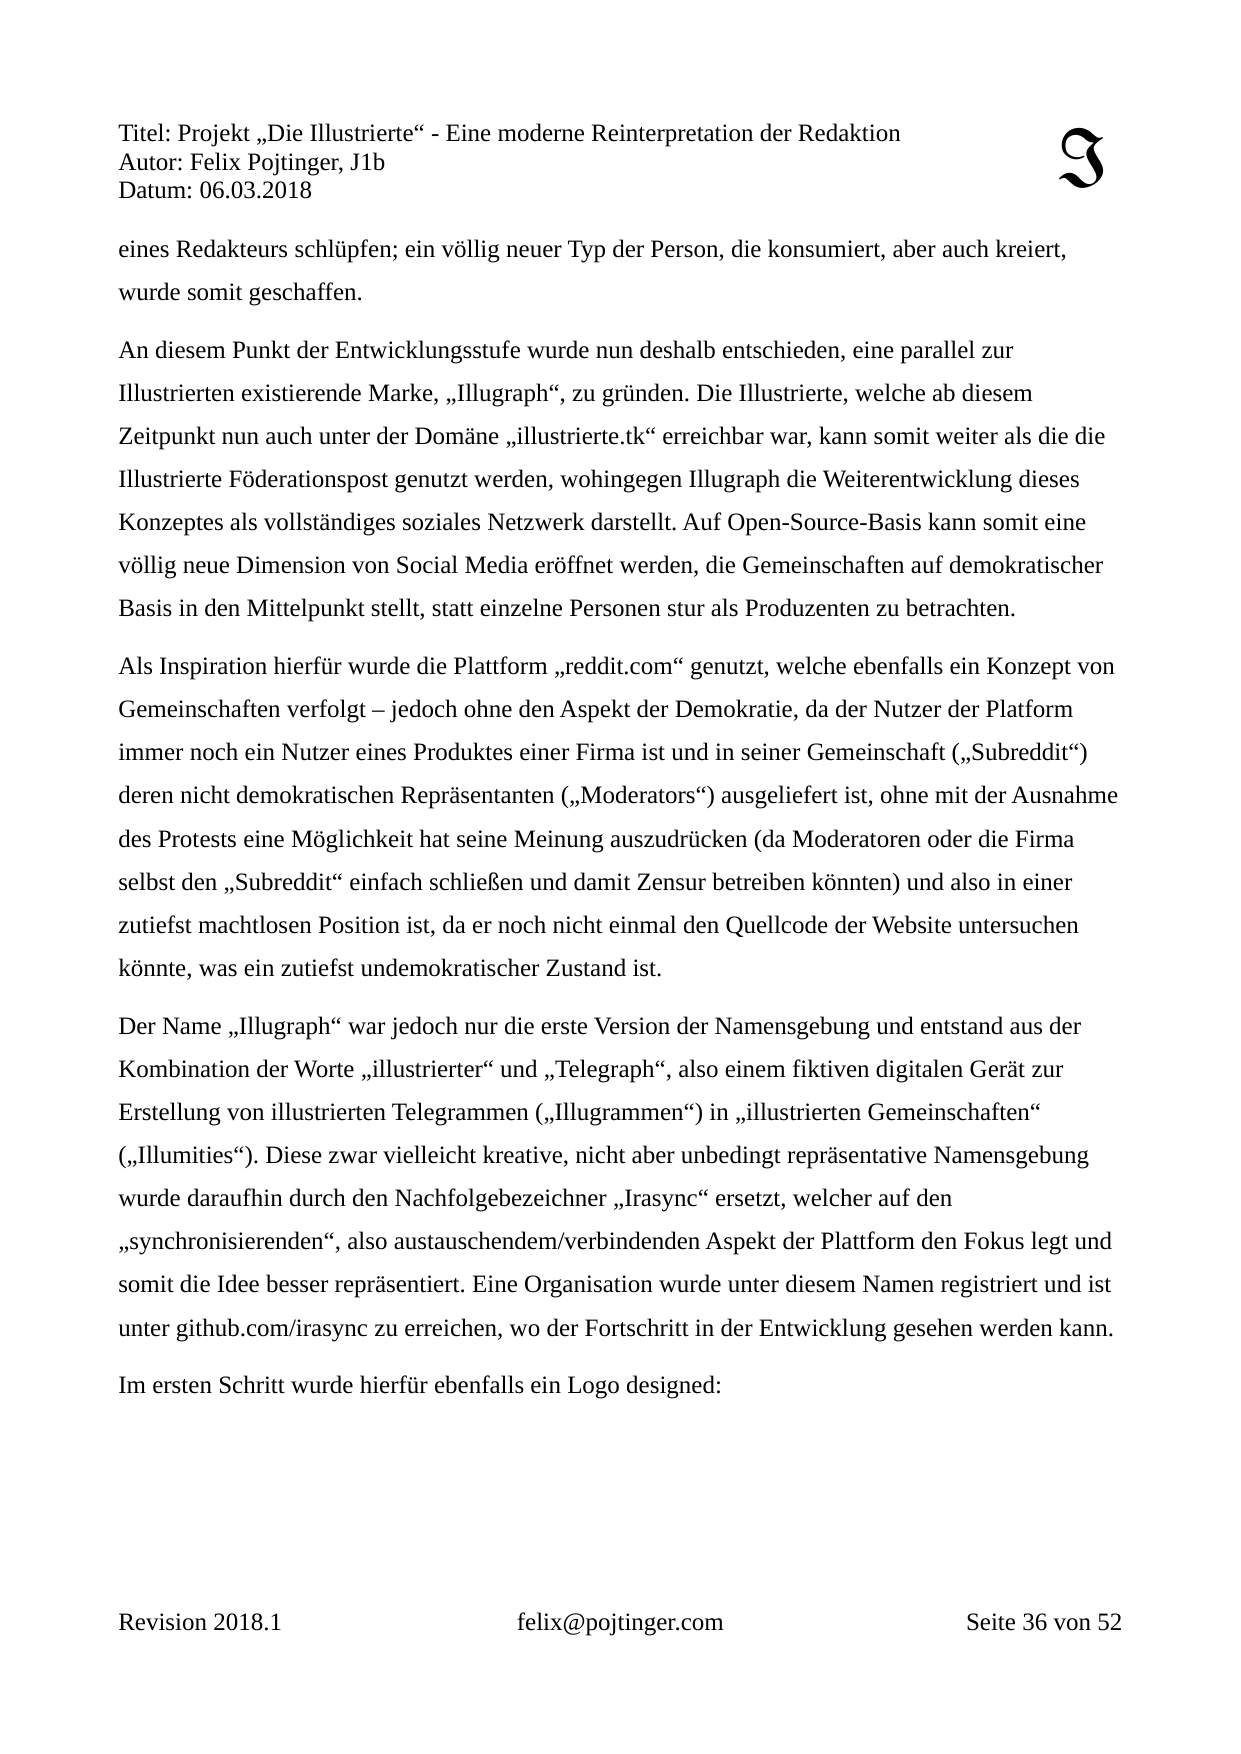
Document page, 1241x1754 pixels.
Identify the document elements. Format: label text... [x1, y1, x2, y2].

text An diesem Punkt der Entwicklungsstufe wurde nun deshalb entschieden, eine parallel zur Illustrierten existierende Marke, „Illugraph“, zu gründen. Die Illustrierte, welche ab diesem Zeitpunkt nun auch unter der Domäne „illustrierte.tk“ erreichbar war, kann somit weiter als die die Illustrierte Föderationspost genutzt werden, wohingegen Illugraph die Weiterentwicklung dieses Konzeptes als vollständiges soziales Netzwerk darstellt. Auf Open-Source-Basis kann somit eine völlig neue Dimension von Social Media eröffnet werden, die Gemeinschaften auf demokratischer Basis in den Mittelpunkt stellt, statt einzelne Personen stur als Produzenten zu betrachten. [118, 335, 1122, 622]
picture [1046, 120, 1120, 194]
text eines Redakteurs schlüpfen; ein völlig neuer Typ der Person, die konsumiert, aber auch kreiert, wurde somit geschaffen. [118, 234, 1122, 306]
text Als Inspiration hierfür wurde die Plattform „reddit.com“ genutzt, welche ebenfalls ein Konzept von Gemeinschaften verfolgt – jedoch ohne den Aspekt der Demokratie, da der Nutzer der Platform immer noch ein Nutzer eines Produktes einer Firma ist und in seiner Gemeinschaft („Subreddit“) deren nicht demokratischen Repräsentanten („Moderators“) ausgeliefert ist, ohne mit der Ausnahme des Protests eine Möglichkeit hat seine Meinung auszudrücken (da Moderatoren oder die Firma selbst den „Subreddit“ einfach schließen und damit Zensur betreiben könnten) und also in einer zutiefst machtlosen Position ist, da er noch nicht einmal den Quellcode der Website untersuchen könnte, was ein zutiefst undemokratischer Zustand ist. [118, 651, 1122, 982]
text Der Name „Illugraph“ war jedoch nur die erste Version der Namensgebung und entstand aus der Kombination der Worte „illustrierter“ und „Telegraph“, also einem fiktiven digitalen Gerät zur Erstellung von illustrierten Telegrammen („Illugrammen“) in „illustrierten Gemeinschaften“ („Illumities“). Diese zwar vielleicht kreative, nicht aber unbedingt repräsentative Namensgebung wurde daraufhin durch den Nachfolgebezeichner „Irasync“ ersetzt, welcher auf den „synchronisierenden“, also austauschendem/verbindenden Aspekt der Plattform den Fokus legt und somit die Idee besser repräsentiert. Eine Organisation wurde unter diesem Namen registriert und ist unter github.com/irasync zu erreichen, wo der Fortschritt in der Entwicklung gesehen werden kann. [118, 1011, 1122, 1341]
text Im ersten Schritt wurde hierfür ebenfalls ein Logo designed: [118, 1370, 1122, 1399]
